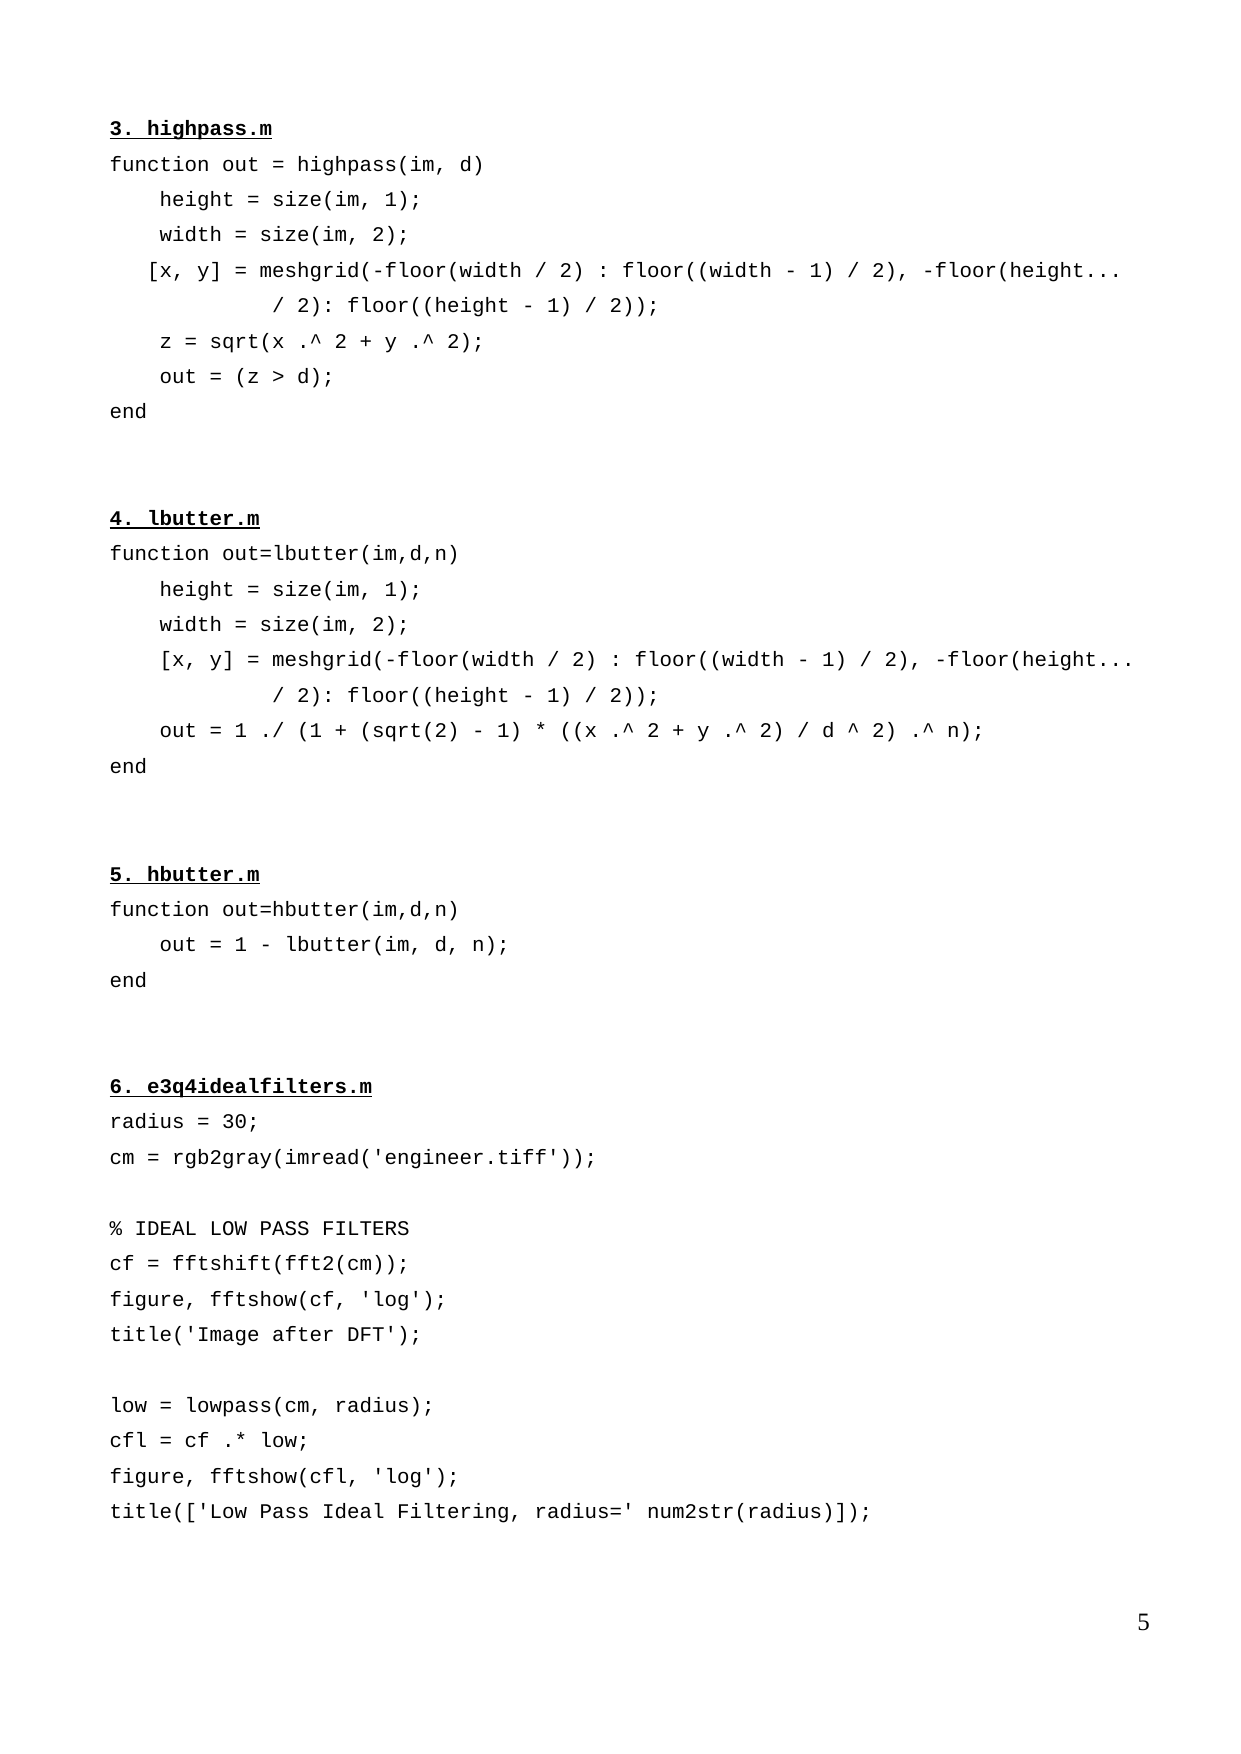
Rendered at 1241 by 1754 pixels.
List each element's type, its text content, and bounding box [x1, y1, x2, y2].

text height = size(im, 1); [109, 189, 1149, 213]
text out = 1 - lbutter(im, d, n); [109, 934, 1149, 958]
text cf = fftshift(fft2(cm)); [109, 1253, 1149, 1277]
text 3. highpass.m [109, 118, 1149, 142]
text end [109, 970, 1149, 993]
text function out = highpass(im, d) [109, 153, 1149, 177]
text function out=hbutter(im,d,n) [109, 899, 1149, 923]
text end [109, 401, 1149, 425]
text title('Image after DFT'); [109, 1324, 1149, 1348]
text height = size(im, 1); [109, 578, 1149, 602]
text figure, fftshow(cfl, 'log'); [109, 1466, 1149, 1489]
text cfl = cf .* low; [109, 1430, 1149, 1454]
text z = sqrt(x .^ 2 + y .^ 2); [109, 331, 1149, 354]
text 5. hbutter.m [109, 864, 1149, 887]
text radius = 30; [109, 1112, 1149, 1135]
text width = size(im, 2); [109, 614, 1149, 638]
text out = (z > d); [109, 366, 1149, 390]
text % IDEAL LOW PASS FILTERS [109, 1218, 1149, 1241]
text / 2): floor((height - 1) / 2)); [109, 685, 1149, 708]
text end [109, 756, 1149, 779]
text title(['Low Pass Ideal Filtering, radius=' num2str(radius)]); [109, 1501, 1149, 1525]
text / 2): floor((height - 1) / 2)); [109, 295, 1149, 319]
text out = 1 ./ (1 + (sqrt(2) - 1) * ((x .^ 2 + y .^ 2) / d ^ 2) .^ n); [109, 720, 1149, 744]
text 4. lbutter.m [109, 508, 1149, 531]
text [x, y] = meshgrid(-floor(width / 2) : floor((width - 1) / 2), -floor(height... [109, 649, 1149, 673]
text 6. e3q4idealfilters.m [109, 1076, 1149, 1100]
text [x, y] = meshgrid(-floor(width / 2) : floor((width - 1) / 2), -floor(height... [109, 260, 1149, 283]
text cm = rgb2gray(imread('engineer.tiff')); [109, 1147, 1149, 1171]
text low = lowpass(cm, radius); [109, 1395, 1149, 1418]
text function out=lbutter(im,d,n) [109, 543, 1149, 567]
text width = size(im, 2); [109, 224, 1149, 248]
text figure, fftshow(cf, 'log'); [109, 1289, 1149, 1312]
